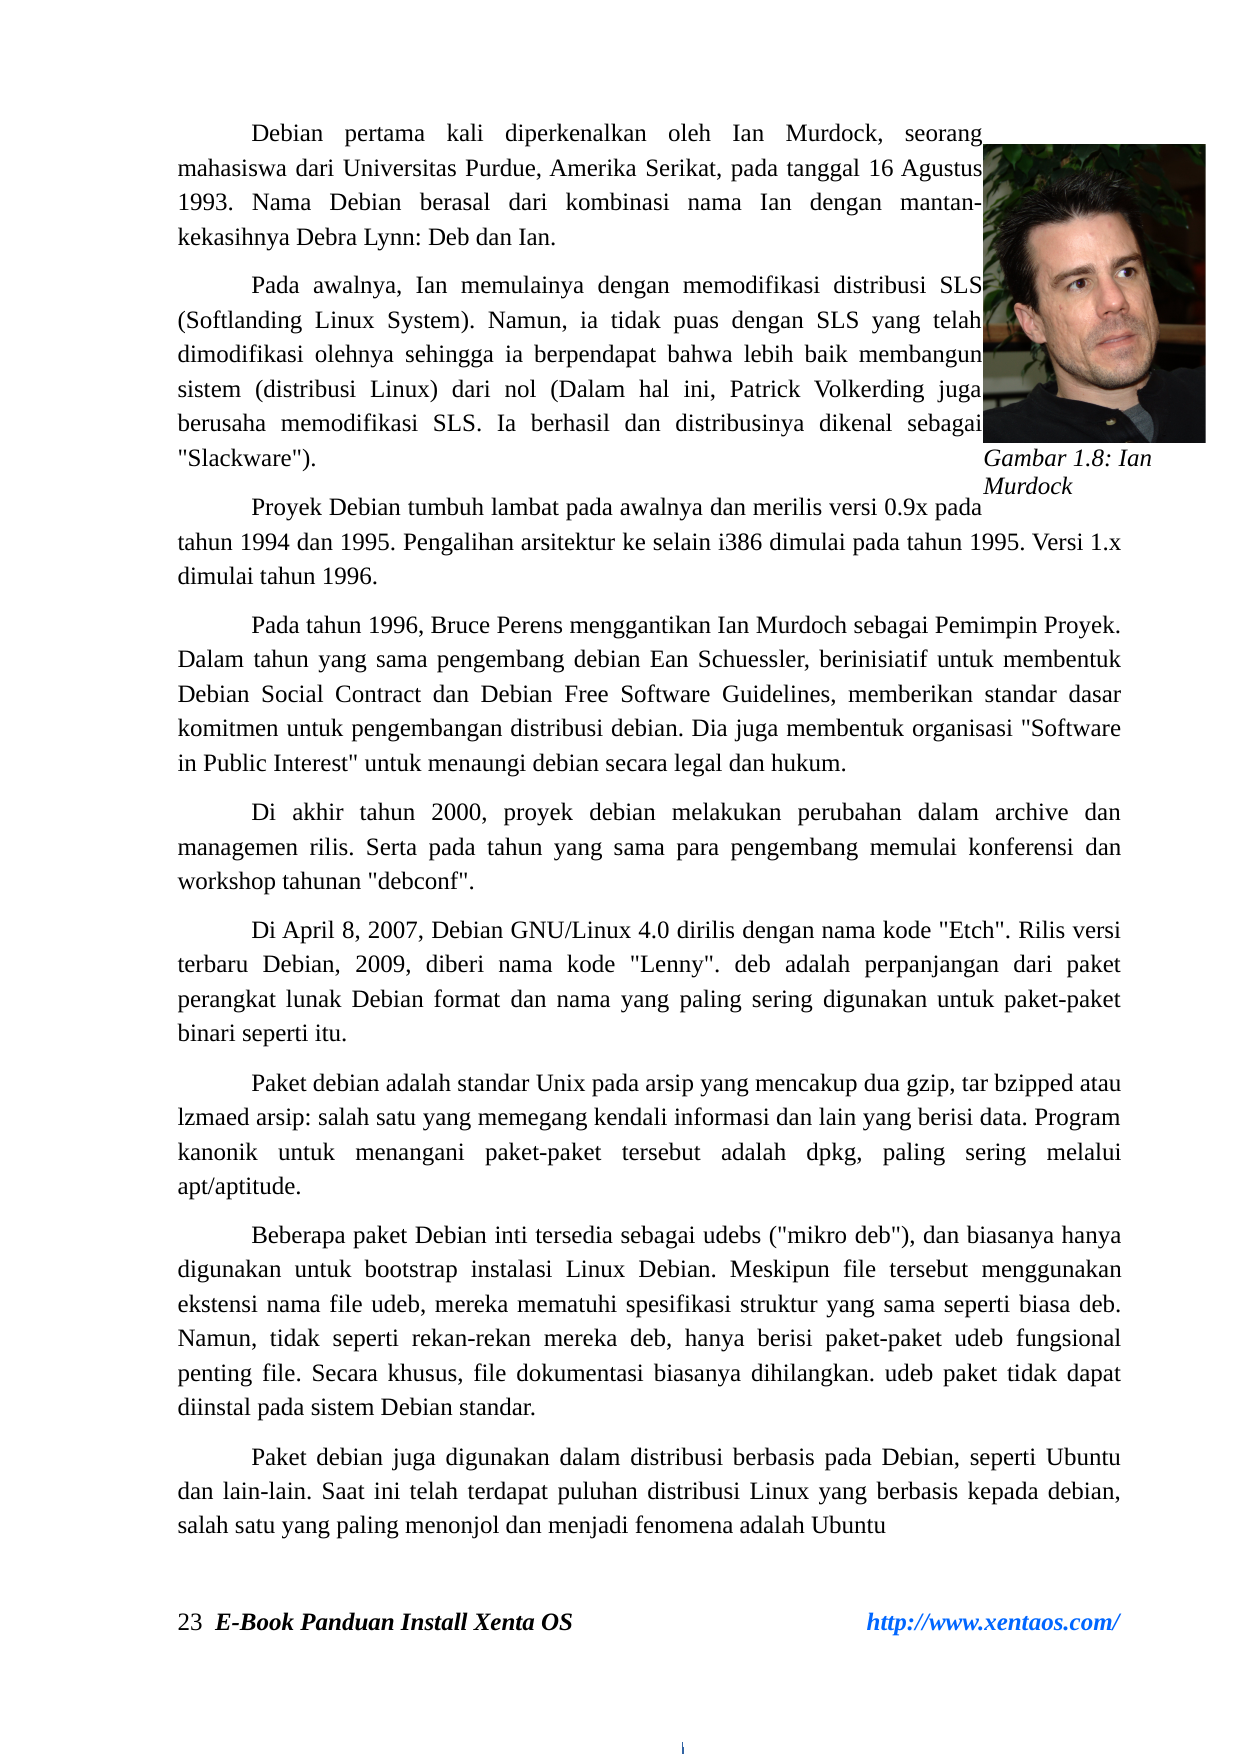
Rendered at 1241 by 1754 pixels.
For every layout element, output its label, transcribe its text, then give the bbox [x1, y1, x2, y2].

text Di akhir tahun 2000, proyek debian melakukan perubahan dalam archive dan managemen rilis. Serta pada tahun yang sama para pengembang memulai konferensi dan workshop tahunan "debconf". [177, 797, 1122, 895]
text Paket debian adalah standar Unix pada arsip yang mencakup dua gzip, tar bzipped atau lzmaed arsip: salah satu yang memegang kendali informasi dan lain yang berisi data. Program kanonik untuk menangani paket-paket tersebut adalah dpkg, paling sering melalui apt/aptitude. [177, 1068, 1122, 1200]
text Di April 8, 2007, Debian GNU/Linux 4.0 dirilis dengan nama kode "Etch". Rilis versi terbaru Debian, 2009, diberi nama kode "Lenny". deb adalah perpanjangan dari paket perangkat lunak Debian format dan nama yang paling sering digunakan untuk paket-paket binari seperti itu. [177, 915, 1122, 1047]
text Proyek Debian tumbuh lambat pada awalnya dan merilis versi 0.9x pada tahun 1994 dan 1995. Pengalihan arsitektur ke selain i386 dimulai pada tahun 1995. Versi 1.x dimulai tahun 1996. [177, 492, 1122, 590]
text Paket debian juga digunakan dalam distribusi berbasis pada Debian, seperti Ubuntu dan lain-lain. Saat ini telah terdapat puluhan distribusi Linux yang berbasis kepada debian, salah satu yang paling menonjol dan menjadi fenomena adalah Ubuntu [177, 1442, 1122, 1539]
text Debian pertama kali diperkenalkan oleh Ian Murdock, seorang mahasiswa dari Universitas Purdue, Amerika Serikat, pada tanggal 16 Agustus 1993. Nama Debian berasal dari kombinasi nama Ian dengan mantan-kekasihnya Debra Lynn: Deb dan Ian. [177, 118, 1206, 250]
text Pada awalnya, Ian memulainya dengan memodifikasi distribusi SLS (Softlanding Linux System). Namun, ia tidak puas dengan SLS yang telah dimodifikasi olehnya sehingga ia berpendapat bahwa lebih baik membangun sistem (distribusi Linux) dari nol (Dalam hal ini, Patrick Volkerding juga berusaha memodifikasi SLS. Ia berhasil dan distribusinya dikenal sebagai "Slackware"). [177, 271, 983, 472]
text Pada tahun 1996, Bruce Perens menggantikan Ian Murdoch sebagai Pemimpin Proyek. Dalam tahun yang sama pengembang debian Ean Schuessler, berinisiatif untuk membentuk Debian Social Contract dan Debian Free Software Guidelines, memberikan standar dasar komitmen untuk pengembangan distribusi debian. Dia juga membentuk organisasi "Software in Public Interest" untuk menaungi debian secara legal dan hukum. [177, 610, 1122, 777]
picture [1020, 144, 1112, 443]
text Beberapa paket Debian inti tersedia sebagai udebs ("mikro deb"), dan biasanya hanya digunakan untuk bootstrap instalasi Linux Debian. Meskipun file tersebut menggunakan ekstensi nama file udeb, mereka mematuhi spesifikasi struktur yang sama seperti biasa deb. Namun, tidak seperti rekan-rekan mereka deb, hanya berisi paket-paket udeb fungsional penting file. Secara khusus, file dokumentasi biasanya dihilangkan. udeb paket tidak dapat diinstal pada sistem Debian standar. [177, 1220, 1122, 1421]
text Gambar 1.8: Ian Murdock [983, 144, 1206, 500]
